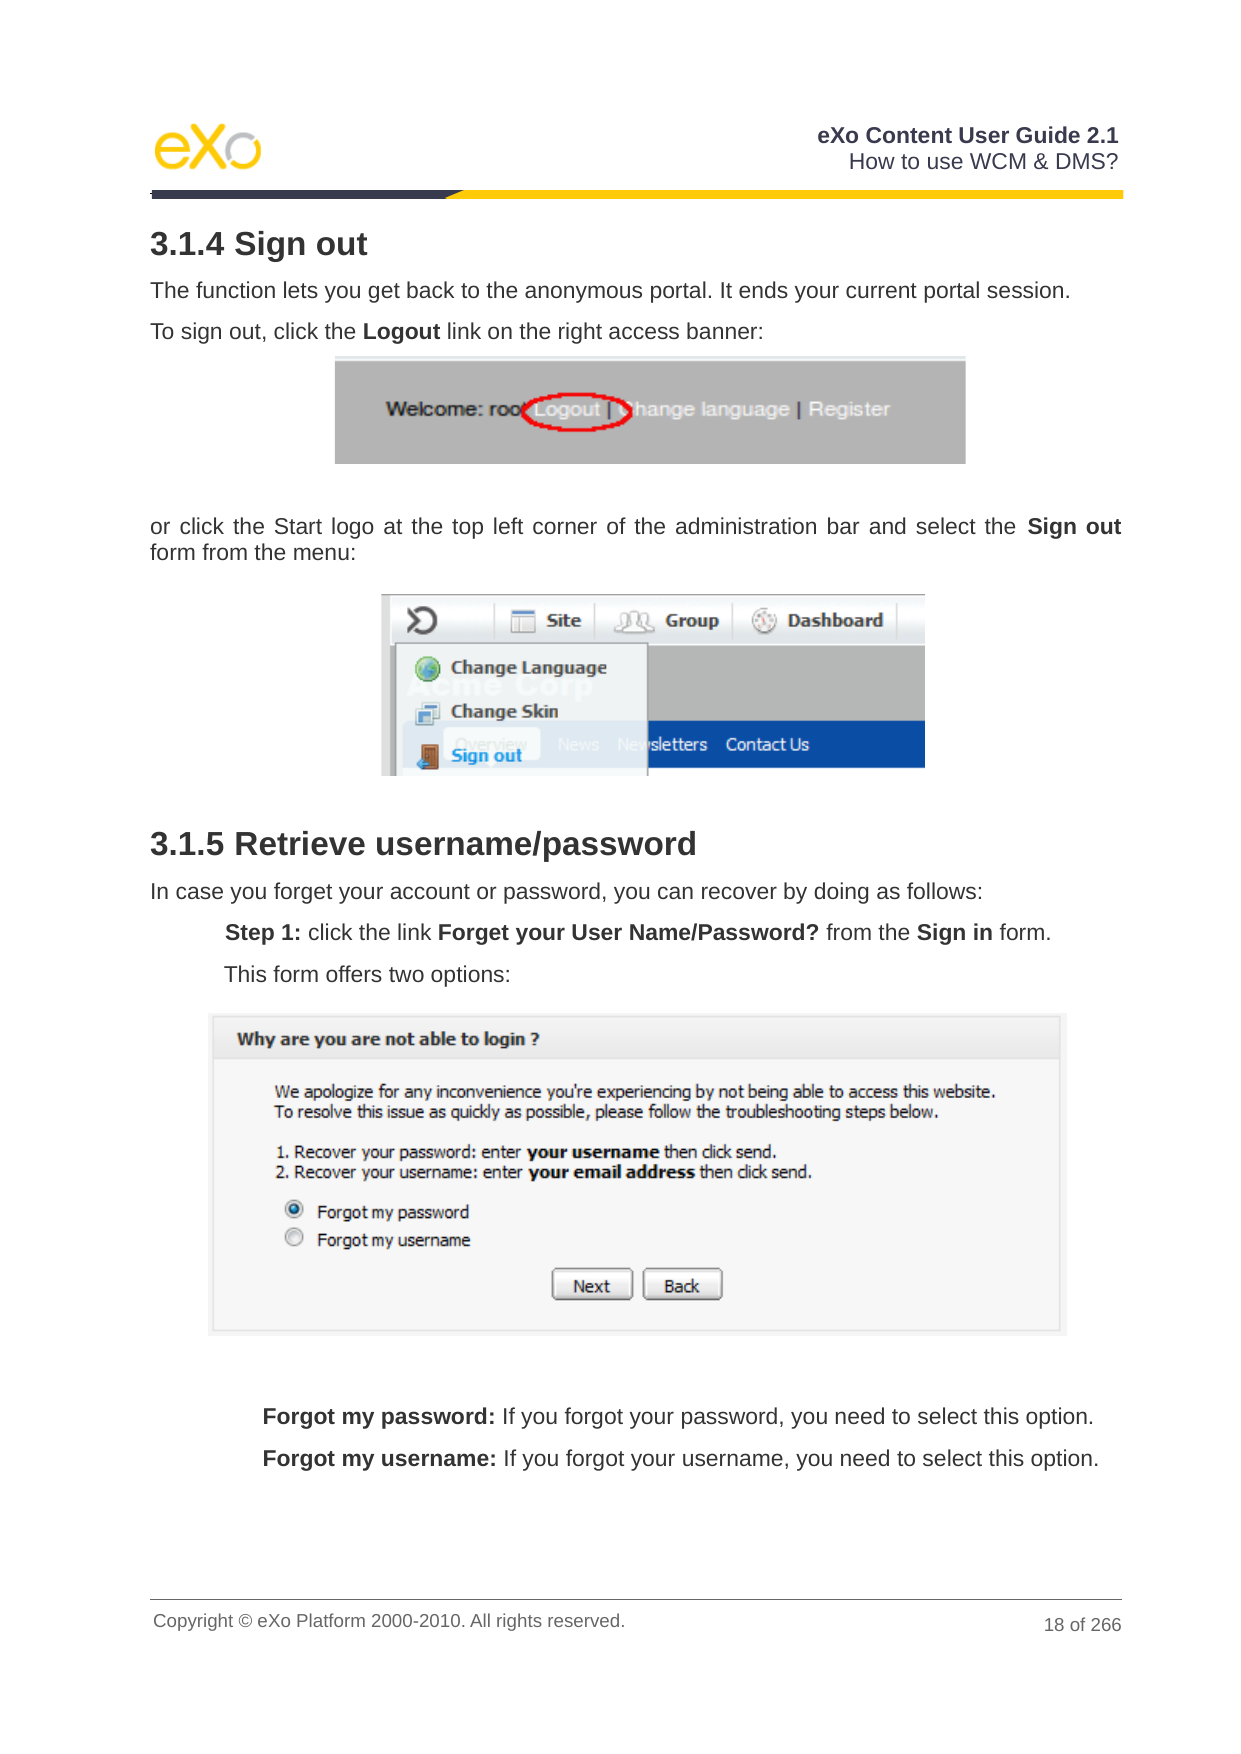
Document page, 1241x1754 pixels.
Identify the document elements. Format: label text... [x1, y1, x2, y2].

text This form offers two options: [223, 961, 1122, 987]
text To sign out, click the Logout link on the right access banner: [150, 318, 1122, 345]
text In case you forget your account or password, you can recover by doing as follows: [150, 878, 1122, 904]
subtitle Retrieve username/password [150, 824, 1122, 863]
picture [151, 190, 1124, 199]
picture [155, 123, 262, 170]
picture [208, 1013, 1067, 1336]
picture [381, 594, 925, 776]
list Step 1: click the link Forget your User Name/Password? from the Sign in form. [187, 919, 1122, 946]
list Forgot my password: If you forgot your password, you need to select this option. [225, 1403, 1122, 1429]
picture [334, 356, 966, 464]
list Forgot my username: If you forgot your username, you need to select this option. [225, 1444, 1122, 1471]
text or click the Start logo at the top left corner of the administration bar and select the Sign out form from the menu: [150, 513, 1122, 565]
text The function lets you get back to the anonymous portal. It ends your current portal session. [150, 277, 1122, 303]
